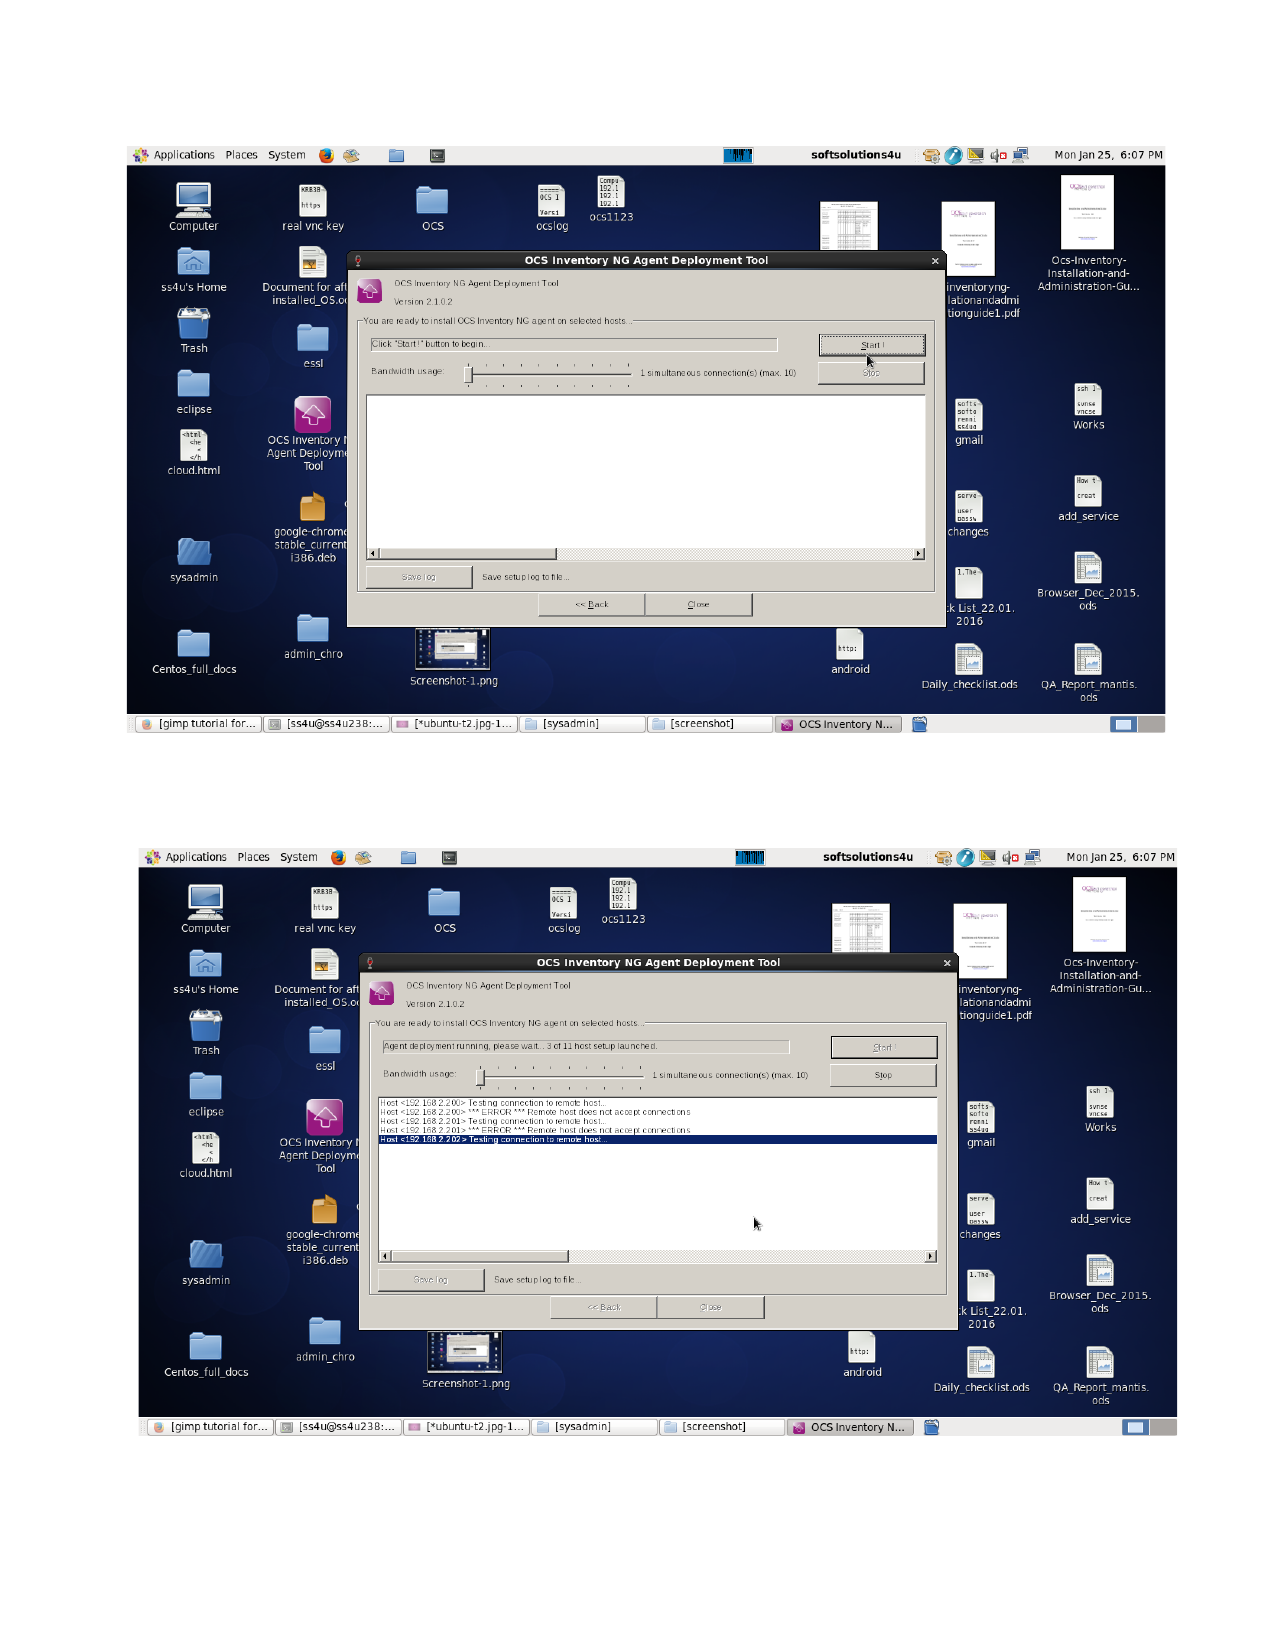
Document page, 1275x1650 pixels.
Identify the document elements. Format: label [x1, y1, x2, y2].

picture [138, 848, 1178, 1436]
picture [126, 146, 1166, 733]
